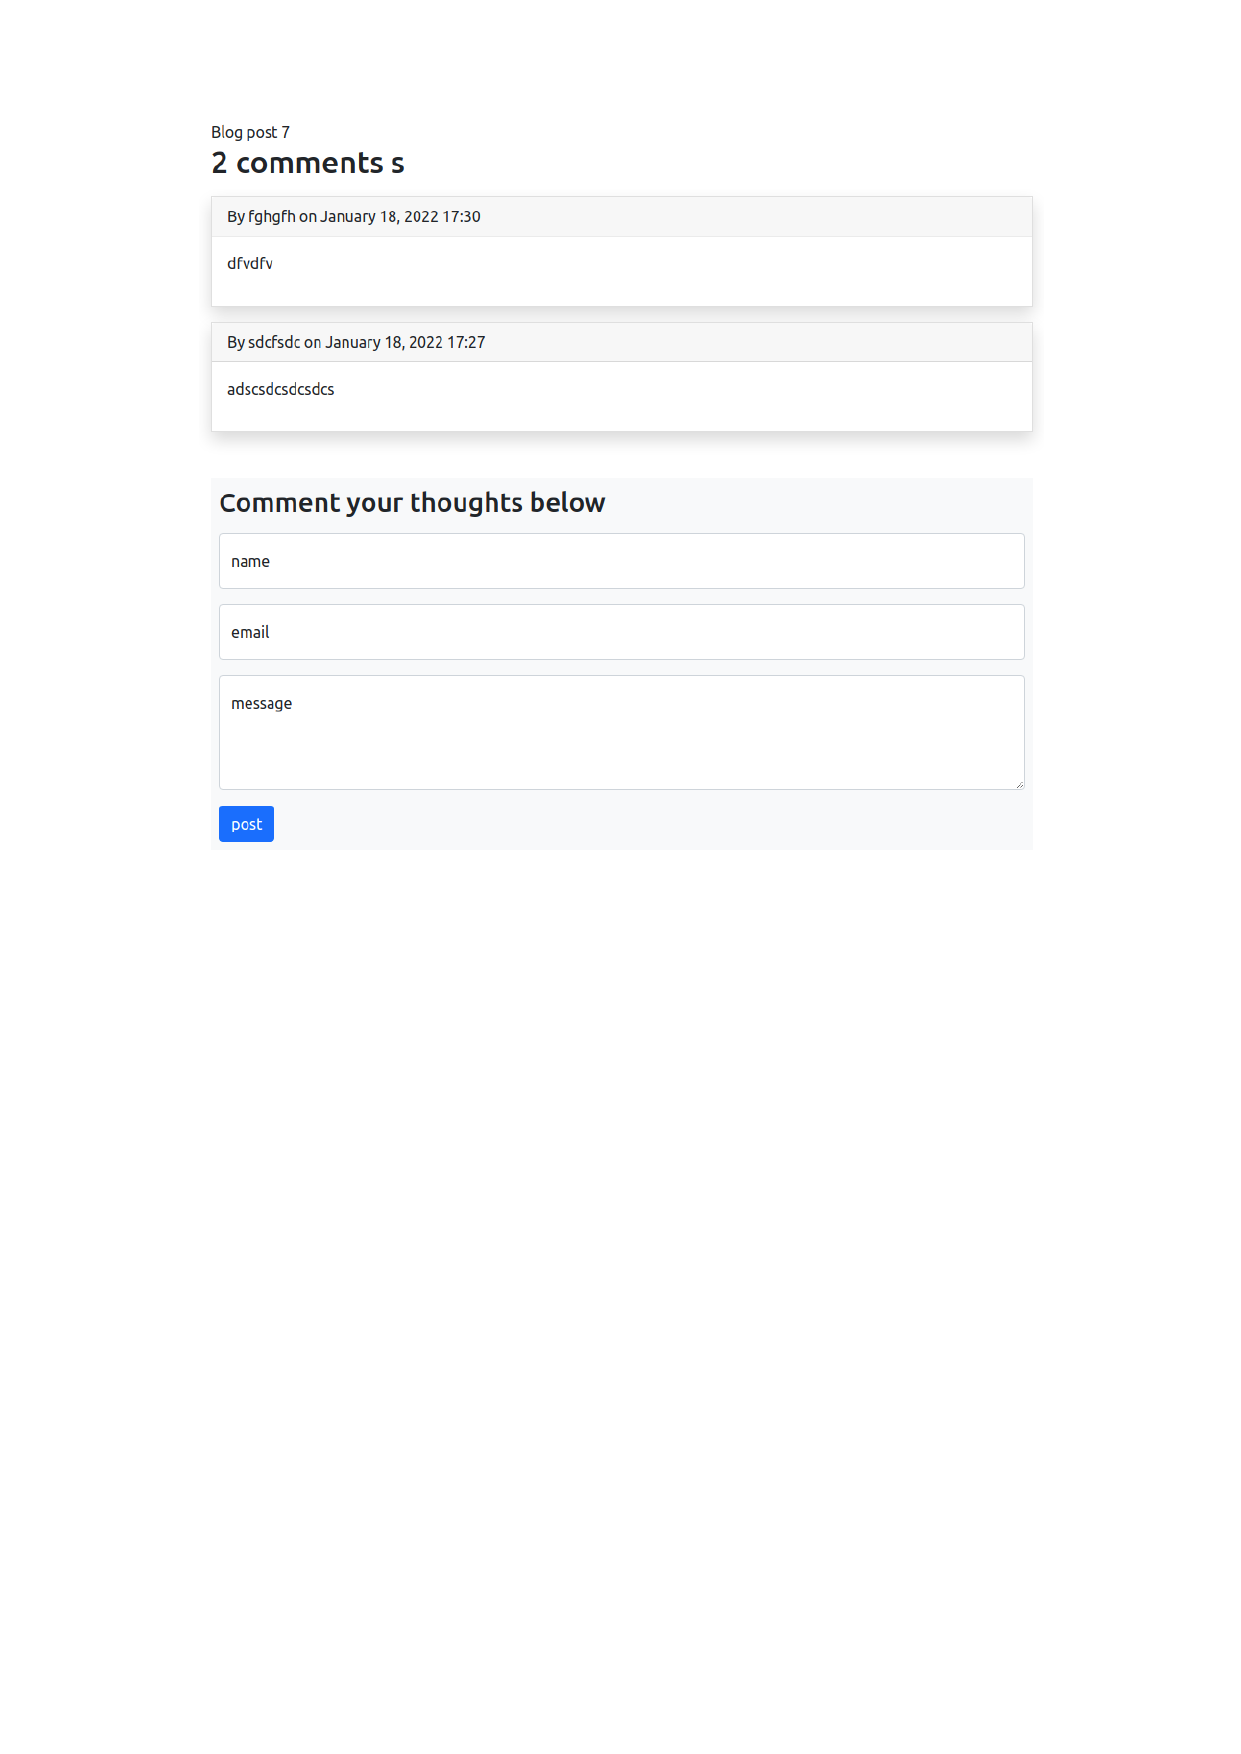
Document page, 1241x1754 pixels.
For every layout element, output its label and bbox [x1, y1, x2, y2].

picture [199, 118, 1045, 854]
